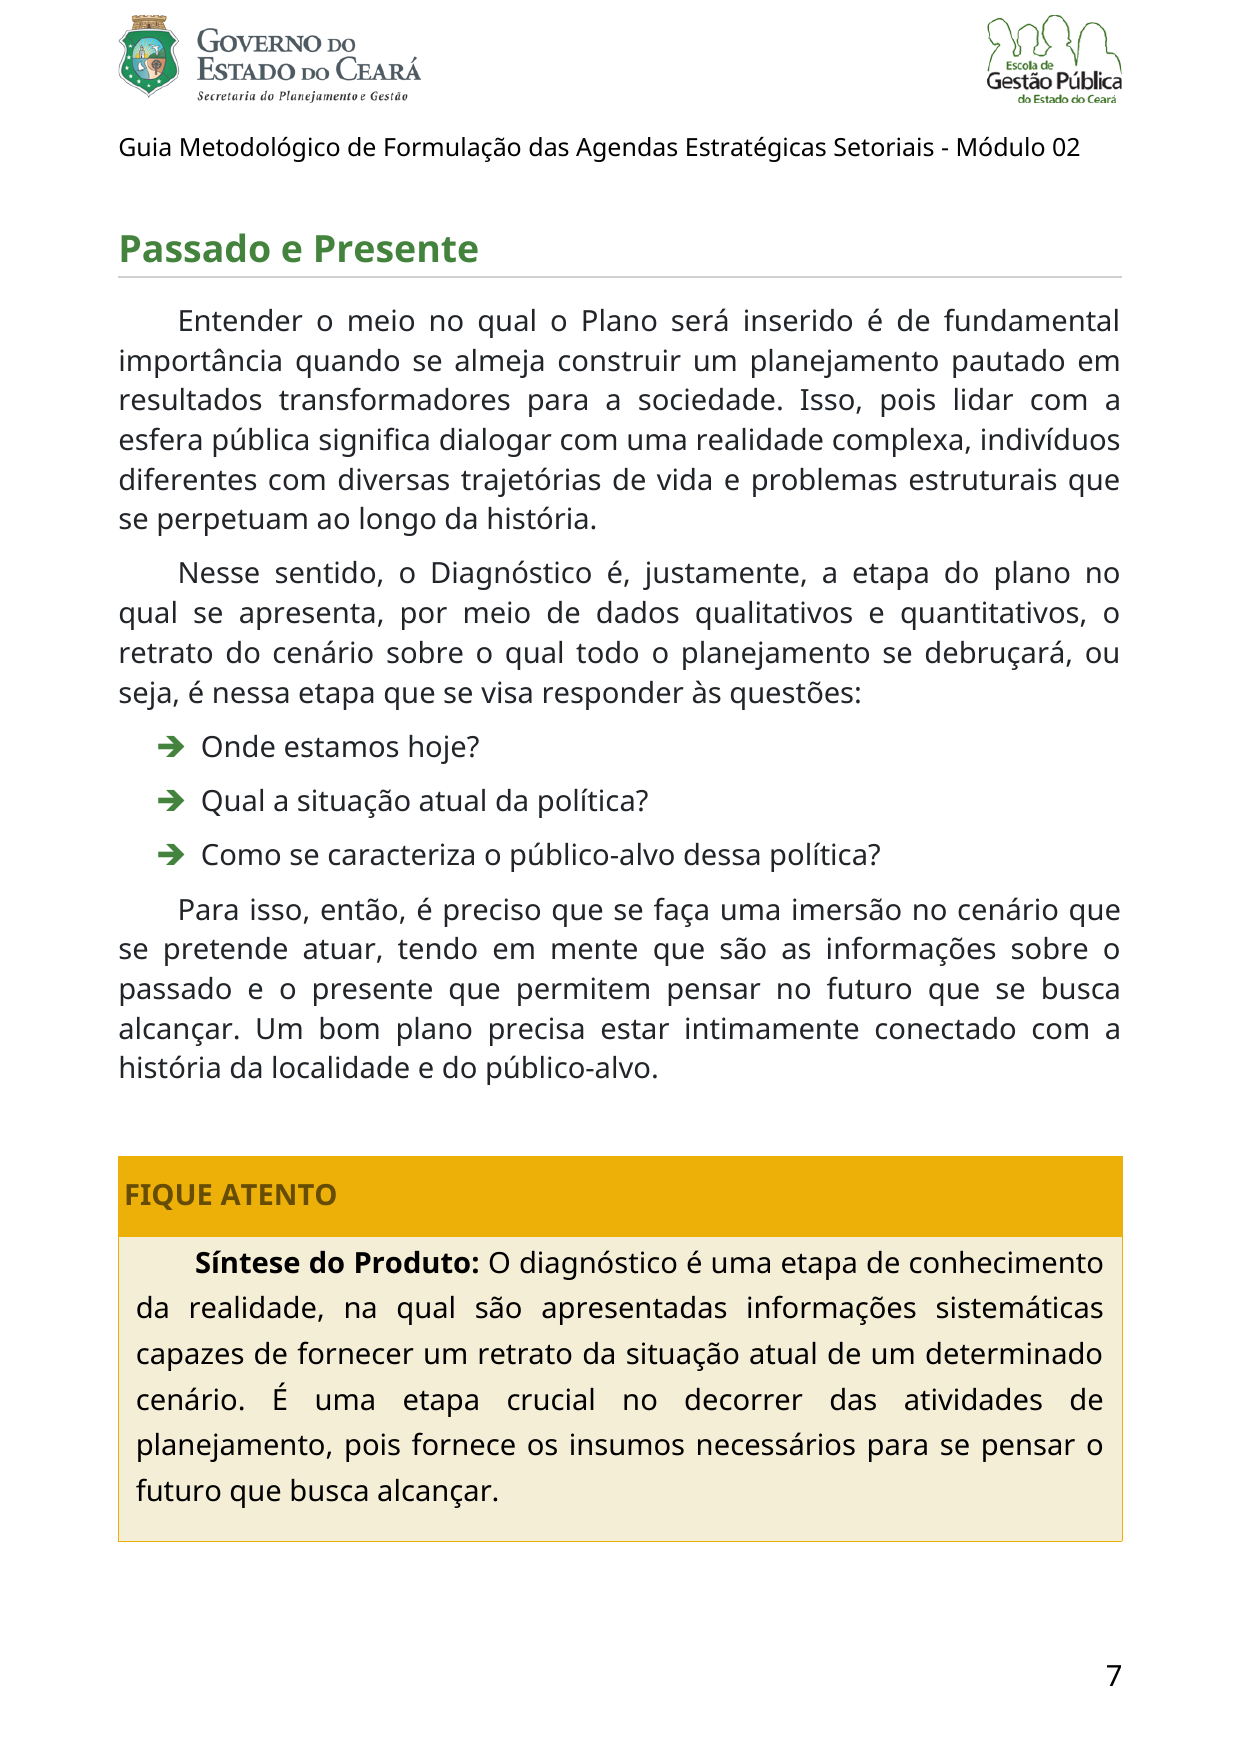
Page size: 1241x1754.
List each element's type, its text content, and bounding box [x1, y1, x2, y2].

list Onde estamos hoje? [156, 726, 1122, 766]
text Nesse sentido, o Diagnóstico é, justamente, a etapa do plano no qual se apresenta, por meio de dados qualitativos e quantitativos, o retrato do cenário sobre o qual todo o planejamento se debruçará, ou seja, é nessa etapa que se visa responder às questões: [118, 553, 1122, 712]
text Entender o meio no qual o Plano será inserido é de fundamental importância quando se almeja construir um planejamento pautado em resultados transformadores para a sociedade. Isso, pois lidar com a esfera pública significa dialogar com uma realidade complexa, indivíduos diferentes com diversas trajetórias de vida e problemas estruturais que se perpetuam ao longo da história. [118, 300, 1122, 538]
table_header FIQUE ATENTO [119, 1157, 1122, 1236]
picture [118, 15, 1122, 103]
list Como se caracteriza o público-alvo dessa política? [156, 835, 1122, 874]
text Para isso, então, é preciso que se faça uma imersão no cenário que se pretende atuar, tendo em mente que são as informações sobre o passado e o presente que permitem pensar no futuro que se busca alcançar. Um bom plano precisa estar intimamente conectado com a história da localidade e do público-alvo. [118, 889, 1122, 1087]
list Qual a situação atual da política? [156, 780, 1122, 820]
subtitle Passado e Presente [118, 222, 1122, 276]
table_cell Síntese do Produto: O diagnóstico é uma etapa de conhecimento da realidade, na qual são apresentadas informações sistemáticas capazes de fornecer um retrato da situação atual de um determinado cenário. É uma etapa crucial no decorrer das atividades de planejamento, pois fornece os insumos necessários para se pensar o futuro que busca alcançar. [119, 1237, 1122, 1541]
